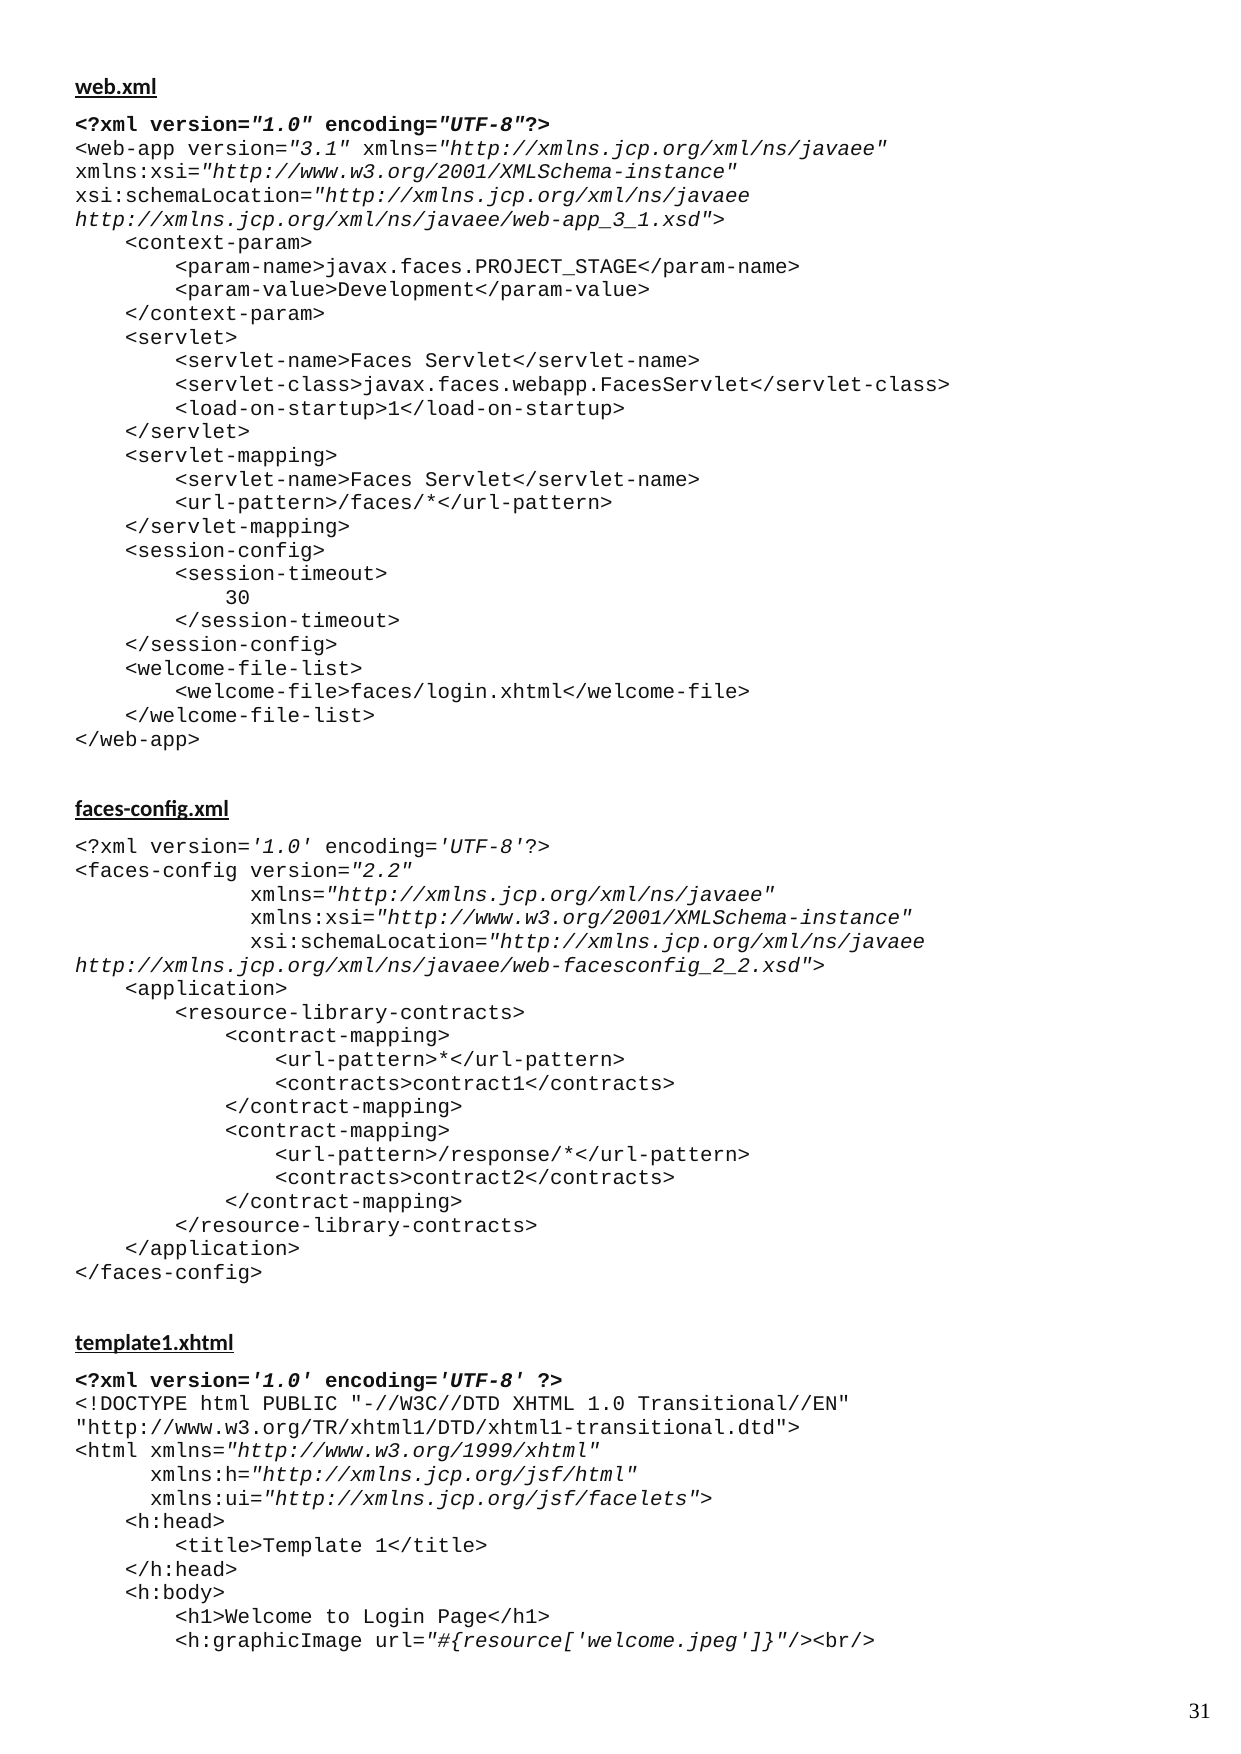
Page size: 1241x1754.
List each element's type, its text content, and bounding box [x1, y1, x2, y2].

text <servlet-mapping> [75, 445, 1211, 469]
text <resource-library-contracts> [75, 1002, 1211, 1026]
text </h:head> [75, 1559, 1211, 1582]
text <contract-mapping> [75, 1026, 1211, 1049]
text xmlns:xsi="http://www.w3.org/2001/XMLSchema-instance" [75, 907, 1211, 931]
text <?xml version='1.0' encoding='UTF-8' ?> [75, 1369, 1211, 1393]
text <!DOCTYPE html PUBLIC "-//W3C//DTD XHTML 1.0 Transitional//EN" "http://www.w3.org/TR/xhtml1/DTD/xhtml1-transitional.dtd"> [75, 1393, 1211, 1441]
text </web-app> [75, 729, 1211, 752]
text <h:head> [75, 1511, 1211, 1535]
text <param-value>Development</param-value> [75, 279, 1211, 303]
text </welcome-file-list> [75, 705, 1211, 729]
text <h1>Welcome to Login Page</h1> [75, 1606, 1211, 1630]
text </session-timeout> [75, 611, 1211, 634]
text </session-config> [75, 634, 1211, 658]
text </servlet> [75, 421, 1211, 445]
text <application> [75, 978, 1211, 1002]
text <faces-config version="2.2" [75, 860, 1211, 884]
text </servlet-mapping> [75, 516, 1211, 539]
text <?xml version="1.0" encoding="UTF-8"?> [75, 114, 1211, 138]
text <session-config> [75, 539, 1211, 563]
text <?xml version='1.0' encoding='UTF-8'?> [75, 836, 1211, 860]
text </resource-library-contracts> [75, 1215, 1211, 1238]
text xsi:schemaLocation="http://xmlns.jcp.org/xml/ns/javaee http://xmlns.jcp.org/xml/ns/javaee/web-facesconfig_2_2.xsd"> [75, 931, 1211, 978]
text template1.xhtml [75, 1328, 1211, 1356]
text </context-param> [75, 303, 1211, 327]
text <contracts>contract1</contracts> [75, 1073, 1211, 1096]
text <param-name>javax.faces.PROJECT_STAGE</param-name> [75, 256, 1211, 279]
text <servlet-name>Faces Servlet</servlet-name> [75, 469, 1211, 492]
text <servlet-class>javax.faces.webapp.FacesServlet</servlet-class> [75, 374, 1211, 398]
text web.xml [75, 72, 1211, 100]
text <context-param> [75, 232, 1211, 256]
text <welcome-file>faces/login.xhtml</welcome-file> [75, 681, 1211, 705]
text <load-on-startup>1</load-on-startup> [75, 398, 1211, 421]
text xmlns="http://xmlns.jcp.org/xml/ns/javaee" [75, 884, 1211, 907]
text <web-app version="3.1" xmlns="http://xmlns.jcp.org/xml/ns/javaee" xmlns:xsi="http://www.w3.org/2001/XMLSchema-instance" xsi:schemaLocation="http://xmlns.jcp.org/xml/ns/javaee http://xmlns.jcp.org/xml/ns/javaee/web-app_3_1.xsd"> [75, 138, 1211, 232]
text faces-config.xml [75, 794, 1211, 822]
text <contracts>contract2</contracts> [75, 1167, 1211, 1191]
text </application> [75, 1238, 1211, 1262]
text <servlet-name>Faces Servlet</servlet-name> [75, 350, 1211, 374]
text <url-pattern>*</url-pattern> [75, 1049, 1211, 1073]
text </contract-mapping> [75, 1096, 1211, 1120]
text </contract-mapping> [75, 1191, 1211, 1215]
text <url-pattern>/faces/*</url-pattern> [75, 492, 1211, 516]
text </faces-config> [75, 1262, 1211, 1286]
text <html xmlns="http://www.w3.org/1999/xhtml" [75, 1441, 1211, 1464]
text <session-timeout> [75, 563, 1211, 587]
text xmlns:h="http://xmlns.jcp.org/jsf/html" [75, 1464, 1211, 1488]
text <url-pattern>/response/*</url-pattern> [75, 1144, 1211, 1167]
text <h:body> [75, 1582, 1211, 1606]
text <title>Template 1</title> [75, 1535, 1211, 1559]
text <welcome-file-list> [75, 658, 1211, 681]
text xmlns:ui="http://xmlns.jcp.org/jsf/facelets"> [75, 1488, 1211, 1511]
text <servlet> [75, 327, 1211, 350]
text 30 [75, 587, 1211, 611]
text <h:graphicImage url="#{resource['welcome.jpeg']}"/><br/> [75, 1630, 1211, 1653]
text <contract-mapping> [75, 1120, 1211, 1144]
